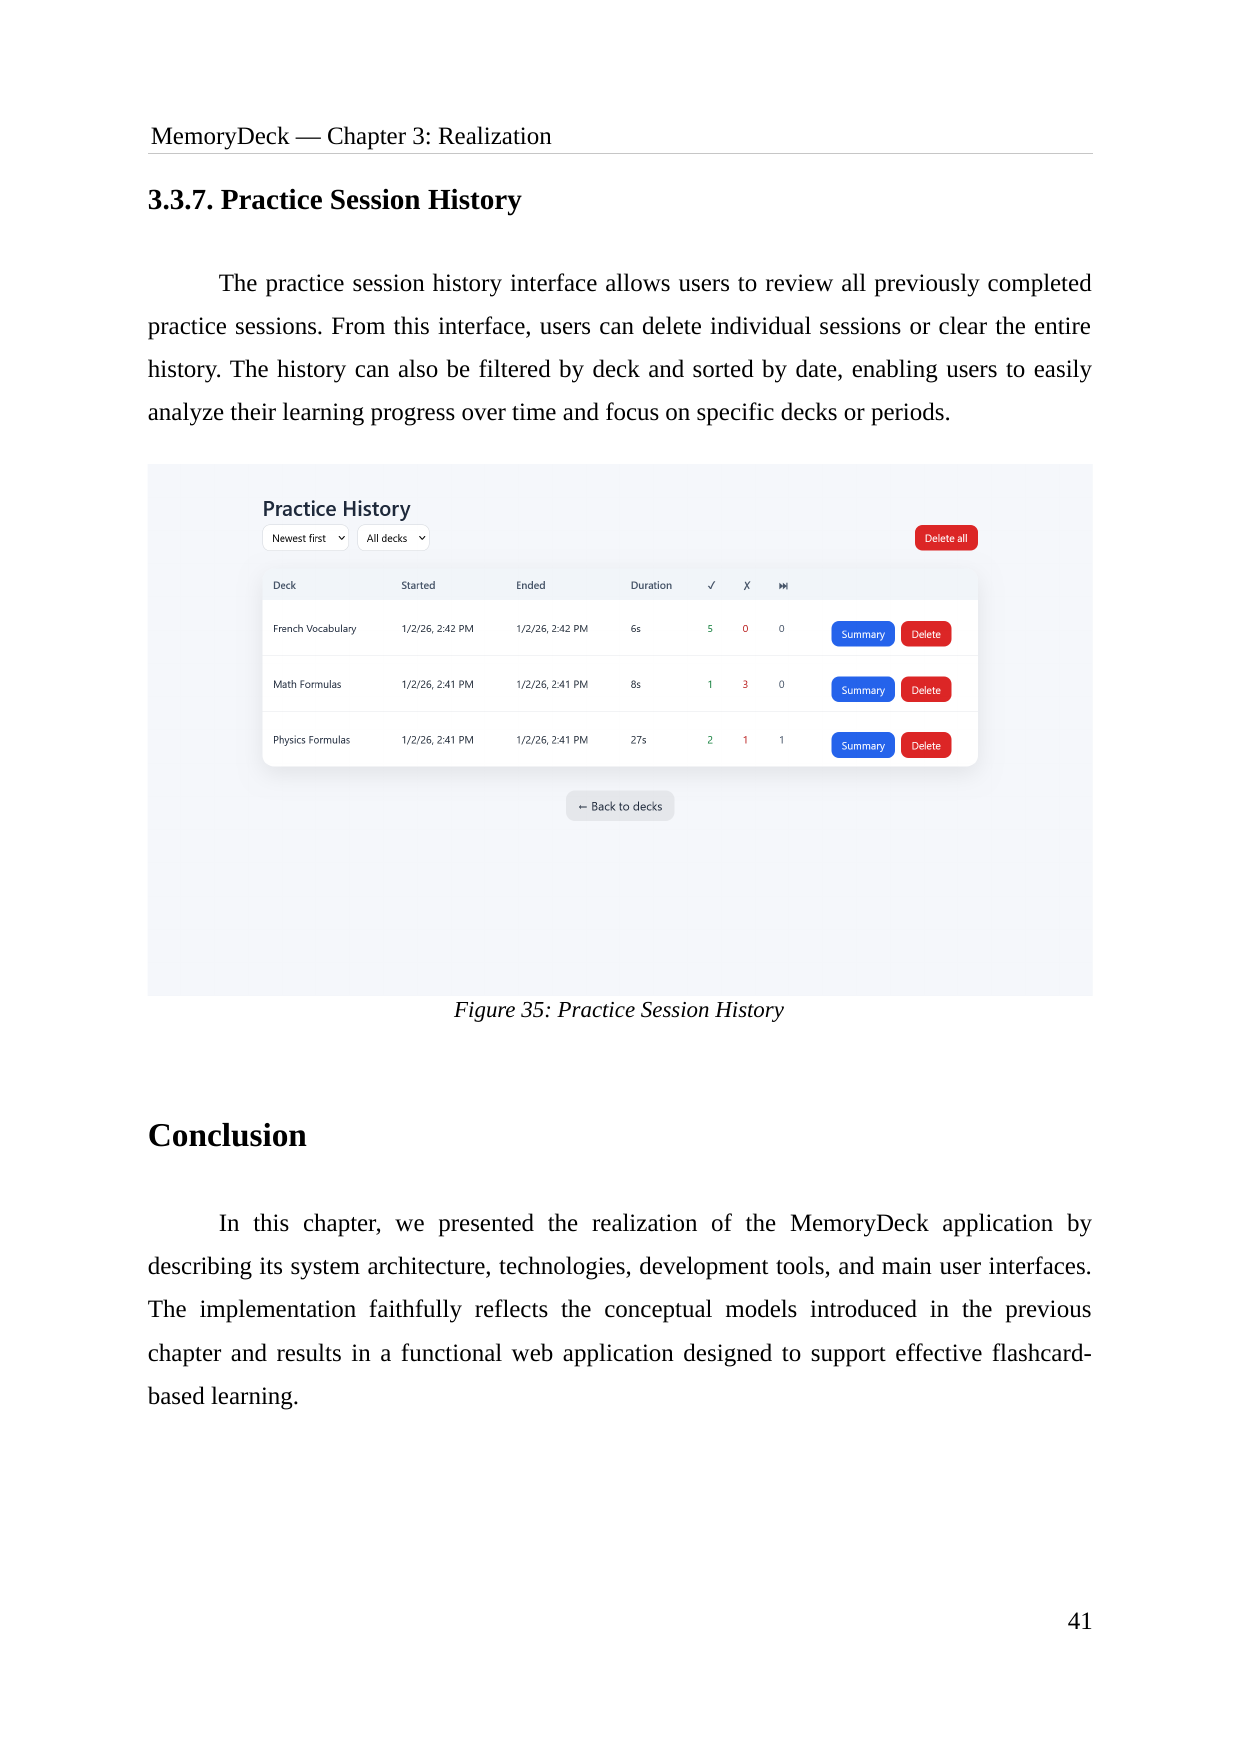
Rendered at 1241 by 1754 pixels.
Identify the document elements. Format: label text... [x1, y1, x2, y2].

subtitle Conclusion [148, 1115, 1093, 1154]
subtitle 3.3.7. Practice Session History [148, 182, 1093, 216]
picture [147, 464, 1093, 996]
text In this chapter, we presented the realization of the MemoryDeck application by describing its system architecture, technologies, development tools, and main user interfaces. The implementation faithfully reflects the conceptual models introduced in the previous chapter and results in a functional web application designed to support effective flashcard-based learning. [148, 1208, 1093, 1409]
text Figure 35: Practice Session History [148, 996, 1093, 1022]
text The practice session history interface allows users to review all previously completed practice sessions. From this interface, users can delete individual sessions or clear the entire history. The history can also be filtered by deck and sorted by date, enabling users to easily analyze their learning progress over time and focus on specific decks or periods. [148, 268, 1093, 426]
